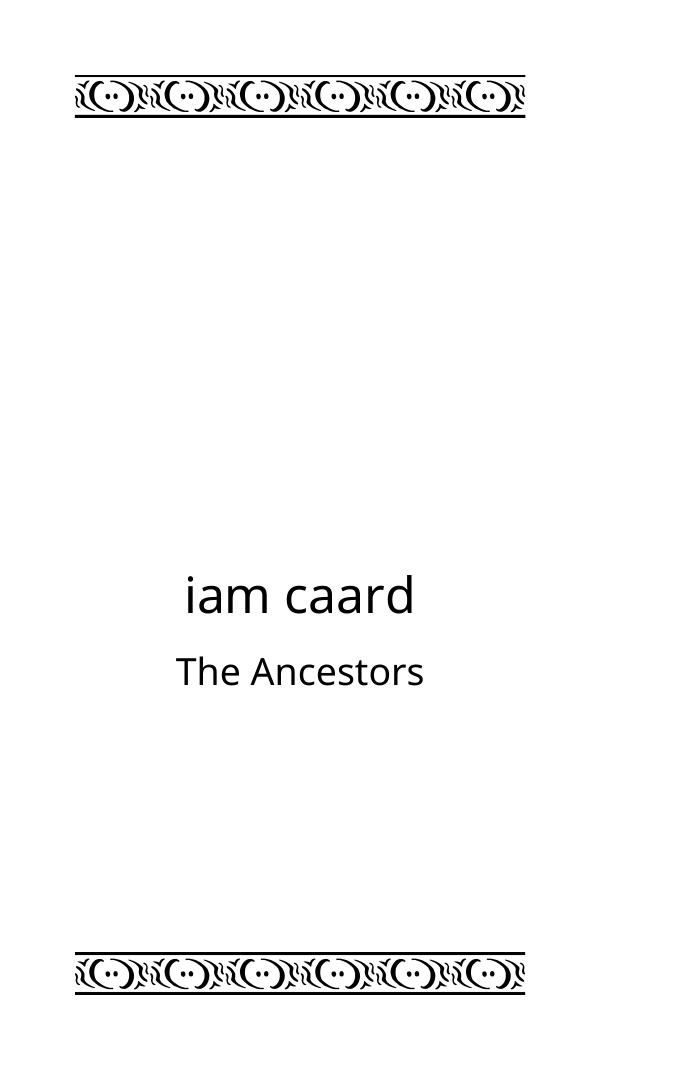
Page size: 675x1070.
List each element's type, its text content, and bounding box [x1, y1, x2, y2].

text The Ancestors [75, 646, 525, 697]
text iam caard [75, 561, 525, 629]
picture [75, 952, 525, 995]
picture [74, 75, 526, 118]
